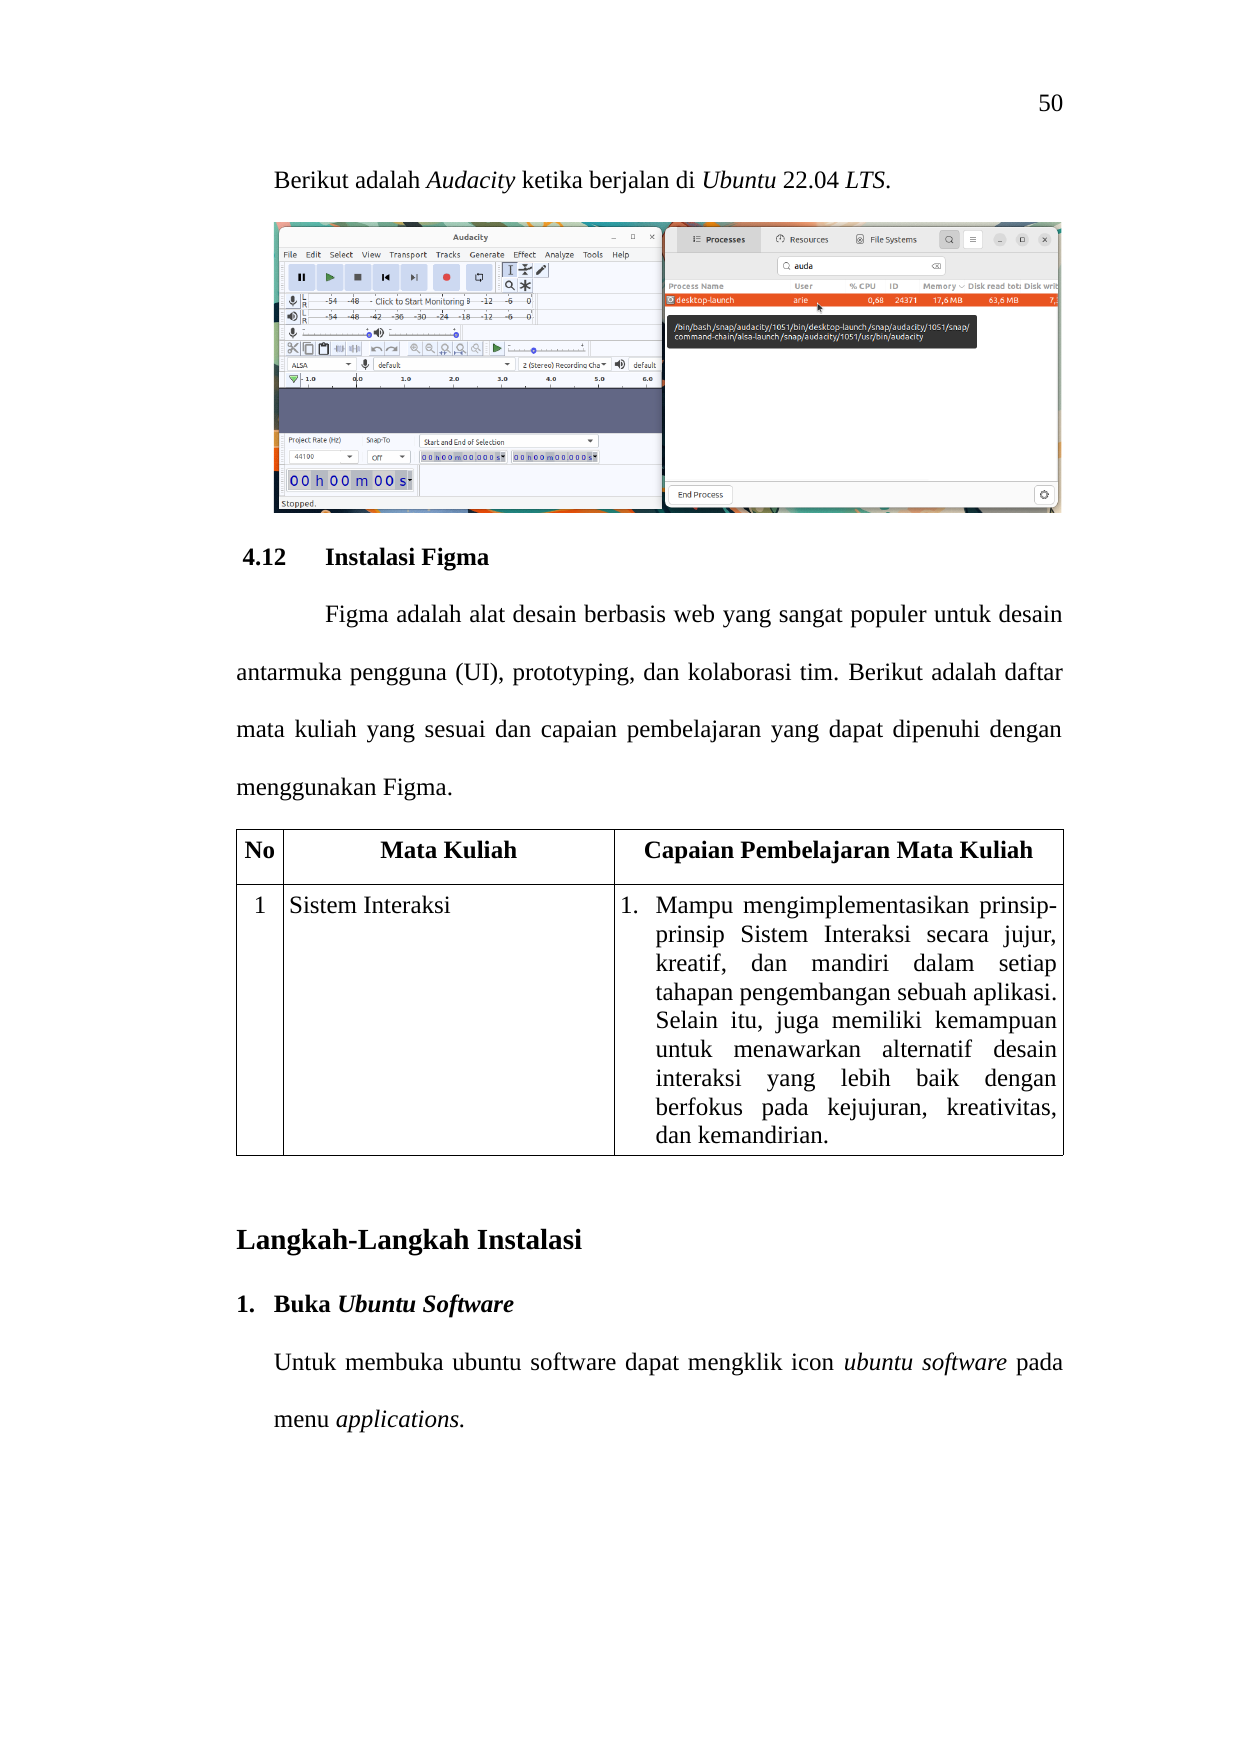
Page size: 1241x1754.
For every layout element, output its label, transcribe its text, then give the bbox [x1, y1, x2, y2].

table_header No [237, 830, 283, 884]
list Berikut adalah Audacity ketika berjalan di Ubuntu 22.04 LTS. [236, 165, 1063, 194]
picture [273, 222, 1062, 513]
list Untuk membuka ubuntu software dapat mengklik icon ubuntu software pada menu applications. [236, 1347, 1063, 1433]
table_header Capaian Pembelajaran Mata Kuliah [615, 830, 1063, 884]
subtitle Instalasi Figma [236, 542, 1063, 571]
table_cell 1 [237, 885, 283, 1155]
table_cell Mampu mengimplementasikan prinsip-prinsip Sistem Interaksi secara jujur, kreatif, dan mandiri dalam setiap tahapan pengembangan sebuah aplikasi. Selain itu, juga memiliki kemampuan untuk menawarkan alternatif desain interaksi yang lebih baik dengan berfokus pada kejujuran, kreativitas, dan kemandirian. [615, 885, 1063, 1155]
text Figma adalah alat desain berbasis web yang sangat populer untuk desain antarmuka pengguna (UI), prototyping, dan kolaborasi tim. Berikut adalah daftar mata kuliah yang sesuai dan capaian pembelajaran yang dapat dipenuhi dengan menggunakan Figma. [236, 599, 1063, 801]
table_header Mata Kuliah [284, 830, 614, 884]
table_cell Sistem Interaksi [284, 885, 614, 1155]
list Buka Ubuntu Software [236, 1289, 1063, 1318]
text Langkah-Langkah Instalasi [236, 1222, 1063, 1256]
